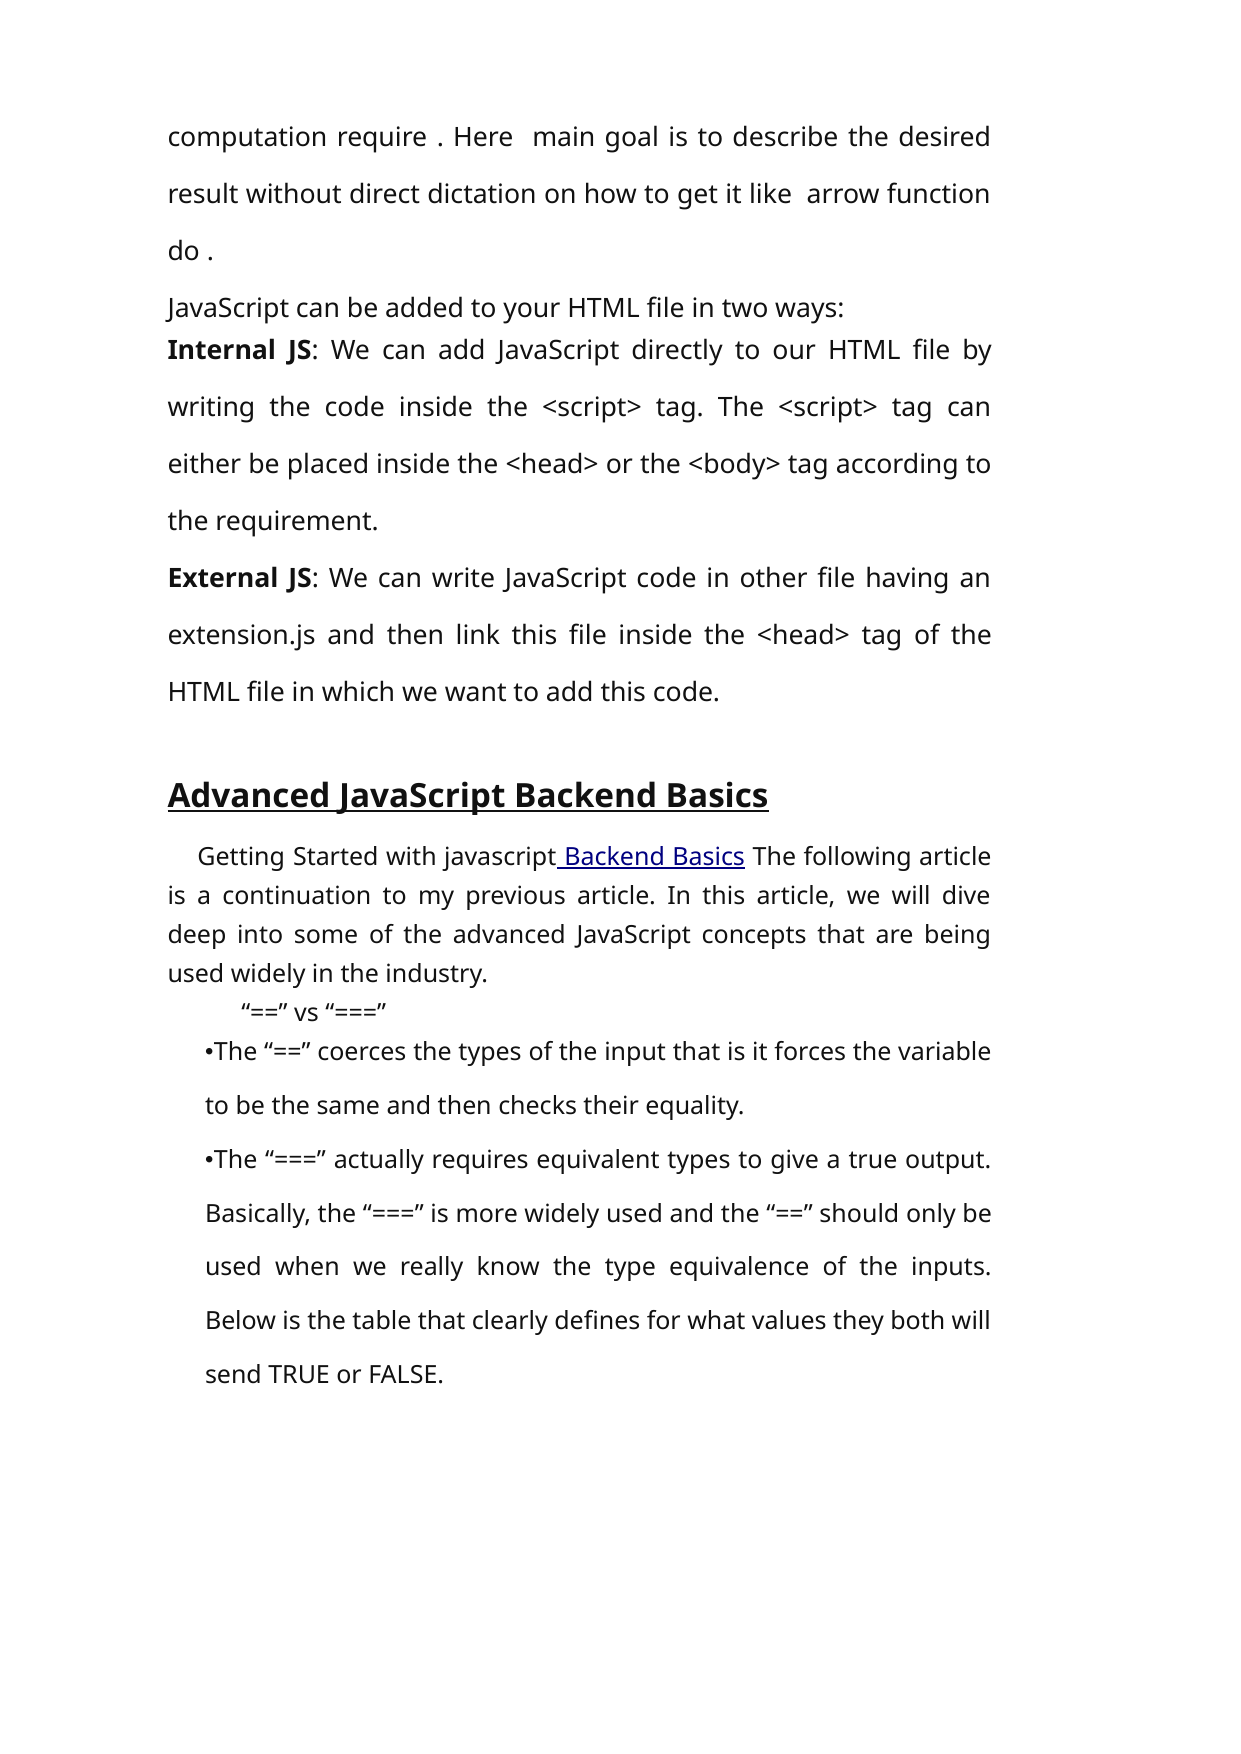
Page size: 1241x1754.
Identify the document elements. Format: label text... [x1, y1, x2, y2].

list External JS: We can write JavaScript code in other file having an extension.js and then link this file inside the <head> tag of the HTML file in which we want to add this code. [167, 559, 992, 709]
text Advanced JavaScript Backend Basics [167, 731, 992, 817]
list The “===” actually requires equivalent types to give a true output. Basically, the “===” is more widely used and the “==” should only be used when we really know the type equivalence of the inputs. Below is the table that clearly defines for what values they both will send TRUE or FALSE. [205, 1141, 992, 1391]
list Internal JS: We can add JavaScript directly to our HTML file by writing the code inside the <script> tag. The <script> tag can either be placed inside the <head> or the <body> tag according to the requirement. [167, 331, 992, 538]
list The “==” coerces the types of the input that is it forces the variable to be the same and then checks their equality. [205, 1034, 992, 1122]
text Getting Started with javascript Backend Basics The following article is a continuation to my previous article. In this article, we will dive deep into some of the advanced JavaScript concepts that are being used widely in the industry. [167, 838, 992, 990]
text “==” vs “===” [241, 995, 992, 1029]
text JavaScript can be added to your HTML file in two ways: [167, 289, 992, 326]
list computation require . Here main goal is to describe the desired result without direct dictation on how to get it like arrow function do . [167, 118, 992, 268]
